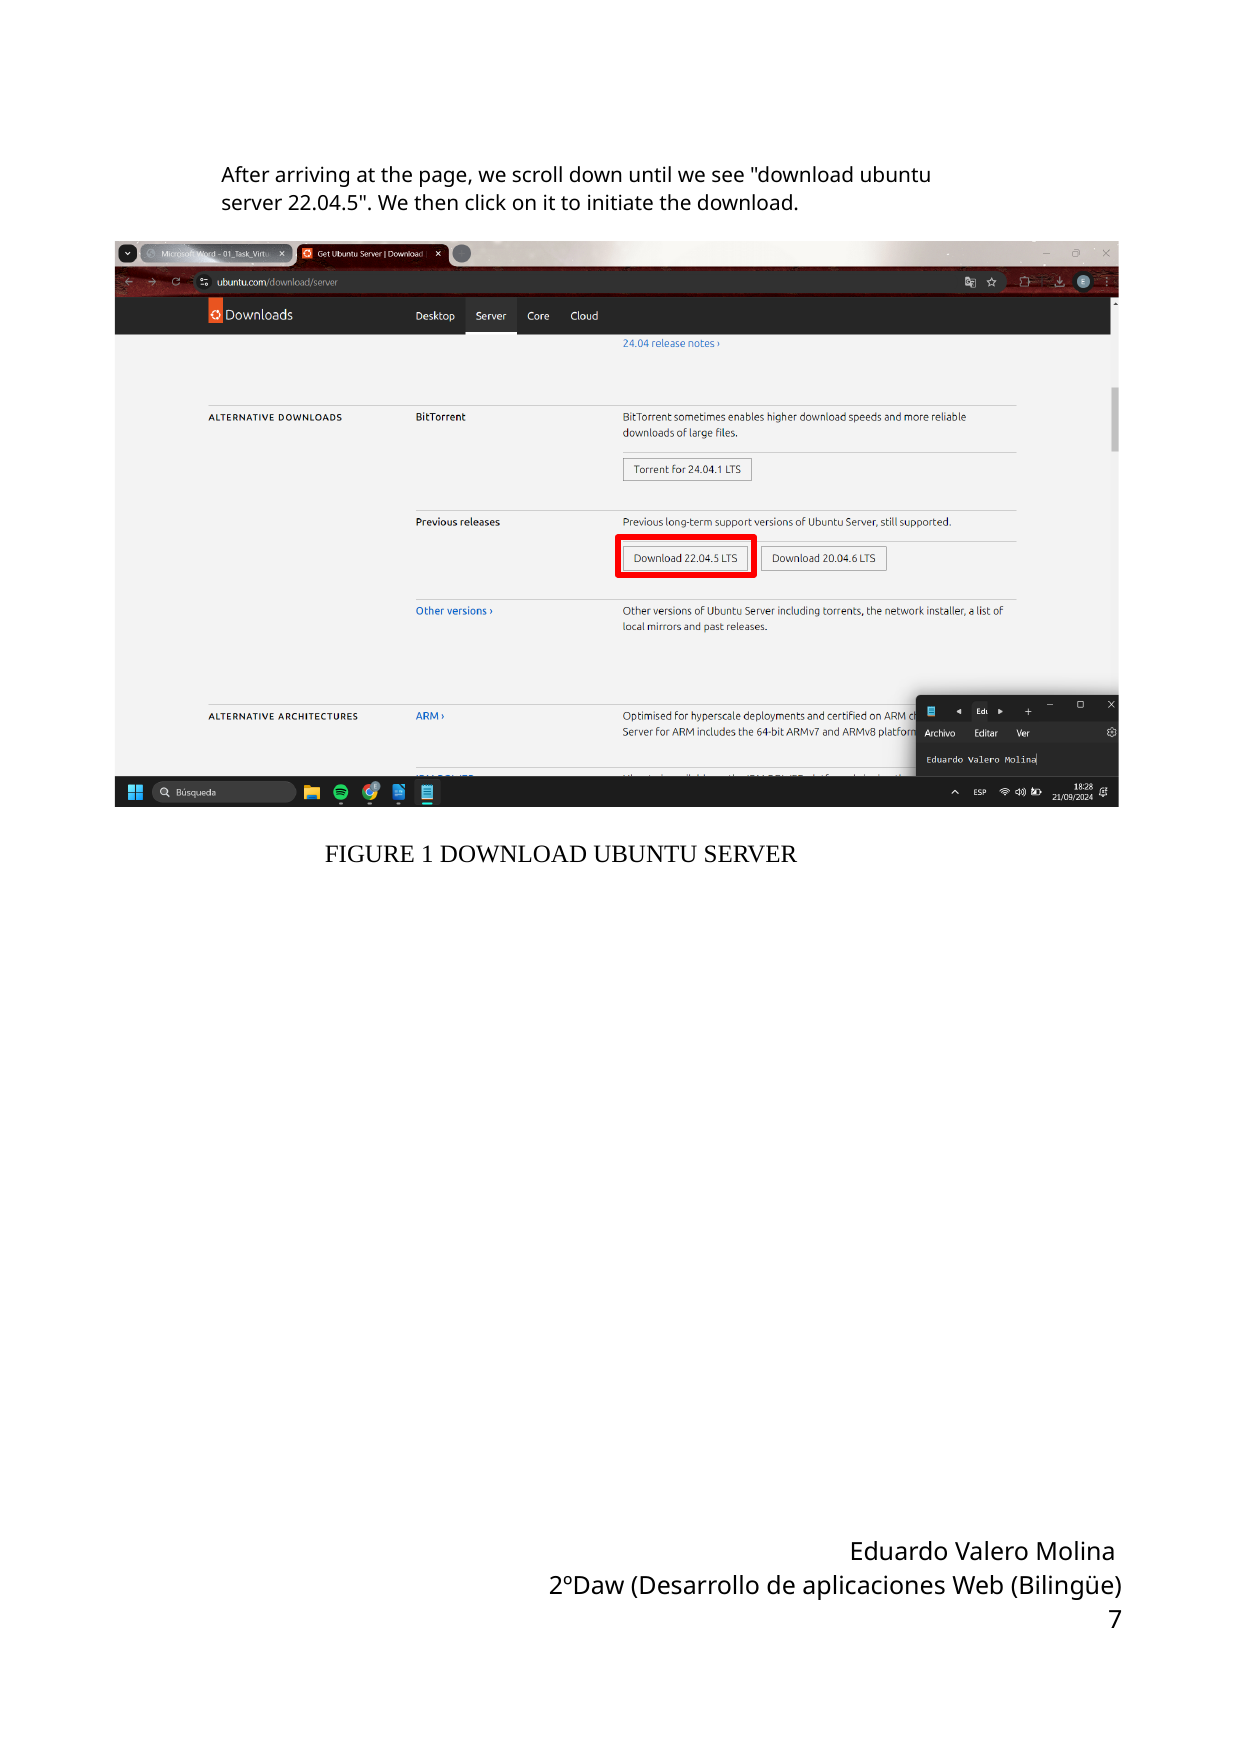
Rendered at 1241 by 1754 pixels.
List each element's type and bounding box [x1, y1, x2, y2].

picture [114, 241, 1119, 807]
